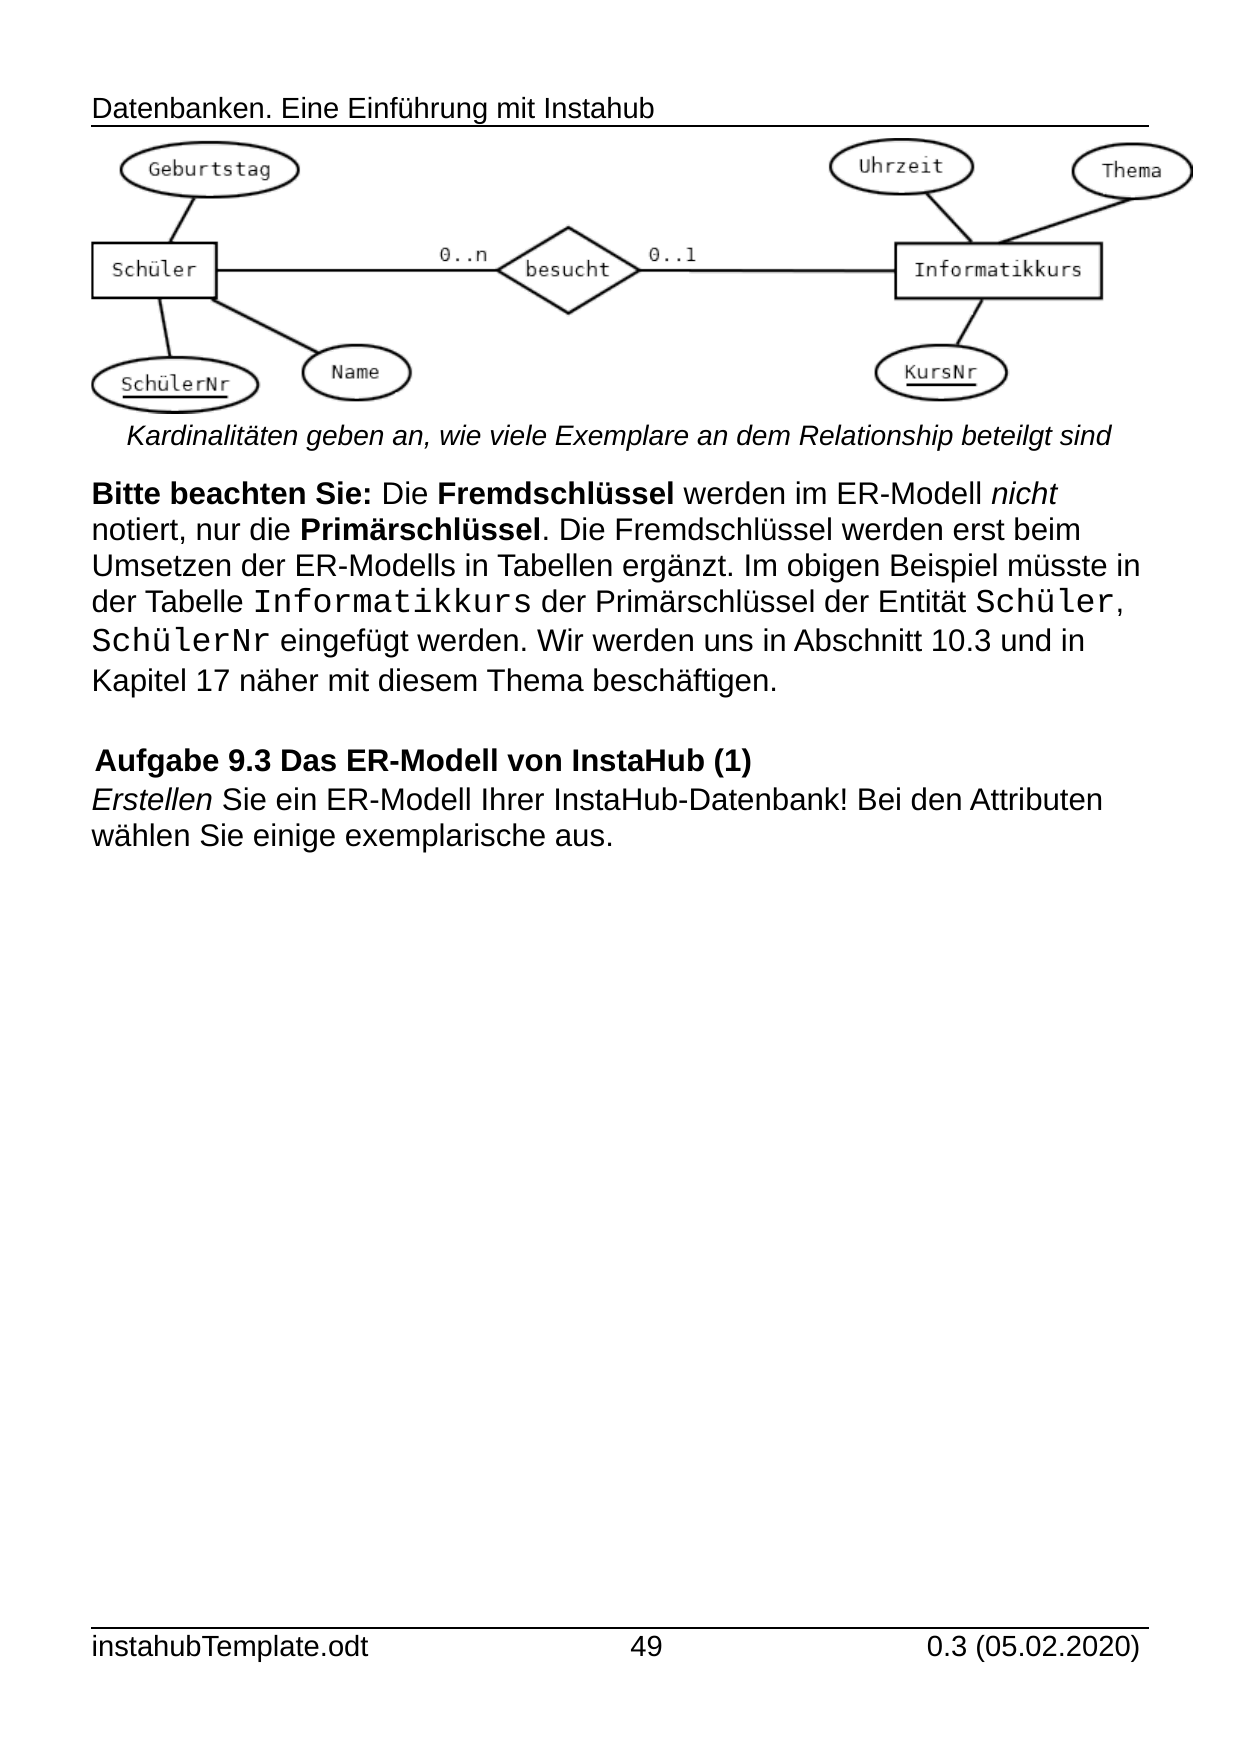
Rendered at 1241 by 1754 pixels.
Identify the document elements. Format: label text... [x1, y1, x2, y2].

picture [91, 138, 1193, 414]
text Kardinalitäten geben an, wie viele Exemplare an dem Relationship beteilgt sind [91, 419, 1149, 451]
text Bitte beachten Sie: Die Fremdschlüssel werden im ER-Modell nicht notiert, nur die Primärschlüssel. Die Fremdschlüssel werden erst beim Umsetzen der ER-Modells in Tabellen ergänzt. Im obigen Beispiel müsste in der Tabelle Informatikkurs der Primärschlüssel der Entität Schüler, SchülerNr eingefügt werden. Wir werden uns in Abschnitt 10.3 und in Kapitel 17 näher mit diesem Thema beschäftigen. [91, 475, 1149, 698]
text Erstellen Sie ein ER-Modell Ihrer InstaHub-Datenbank! Bei den Attributen wählen Sie einige exemplarische aus. [91, 781, 1149, 853]
subtitle Aufgabe 9.3 Das ER-Modell von InstaHub (1) [91, 739, 1149, 781]
